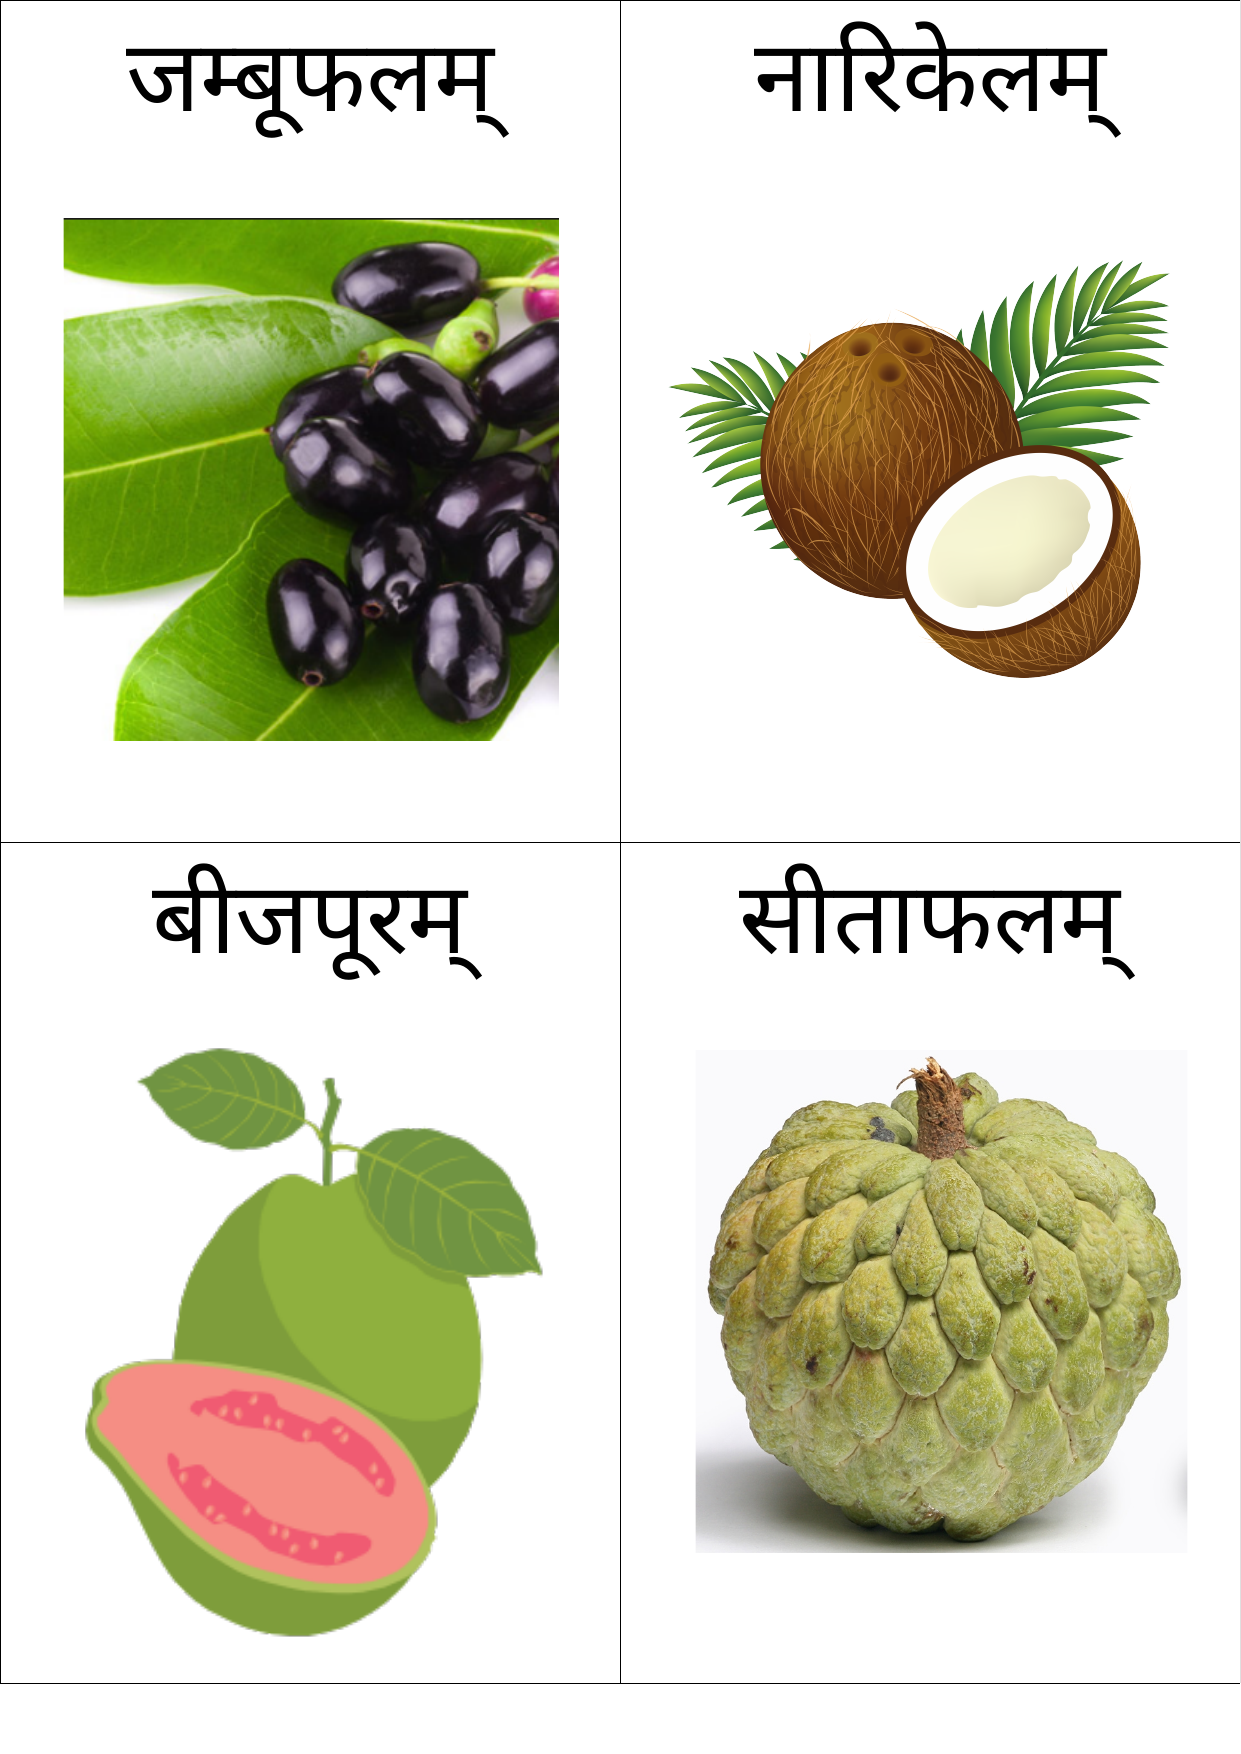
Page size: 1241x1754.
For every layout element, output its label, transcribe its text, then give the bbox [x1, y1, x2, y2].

picture [84, 1048, 545, 1639]
picture [63, 218, 559, 741]
table_cell जम्बूफलम् [1, 1, 620, 842]
picture [695, 1050, 1188, 1553]
table_cell सीताफलम् [621, 843, 1240, 1683]
picture [668, 260, 1170, 678]
table_cell नारिकेलम् [621, 1, 1240, 842]
table_cell बीजपूरम् [1, 843, 620, 1683]
